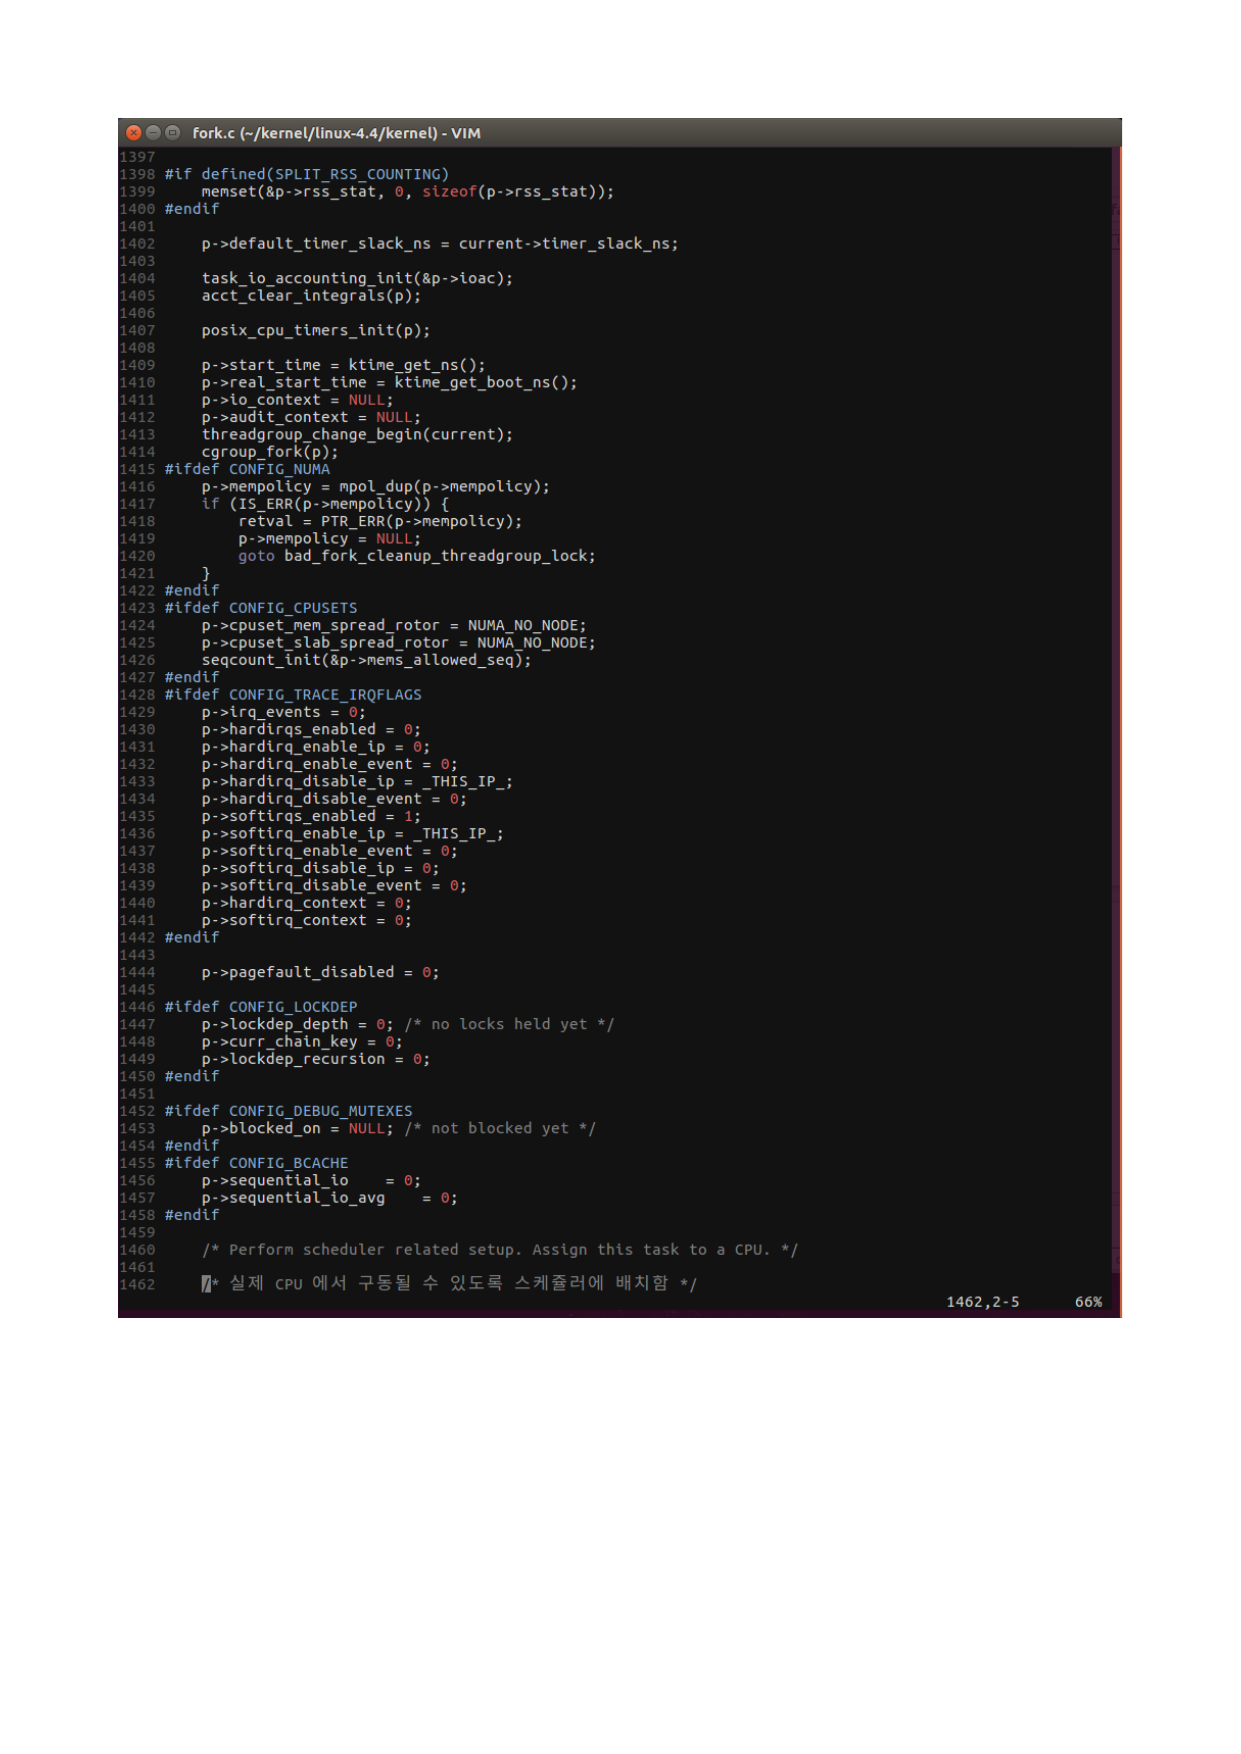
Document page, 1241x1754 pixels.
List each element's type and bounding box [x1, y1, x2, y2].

picture [118, 118, 1123, 1318]
